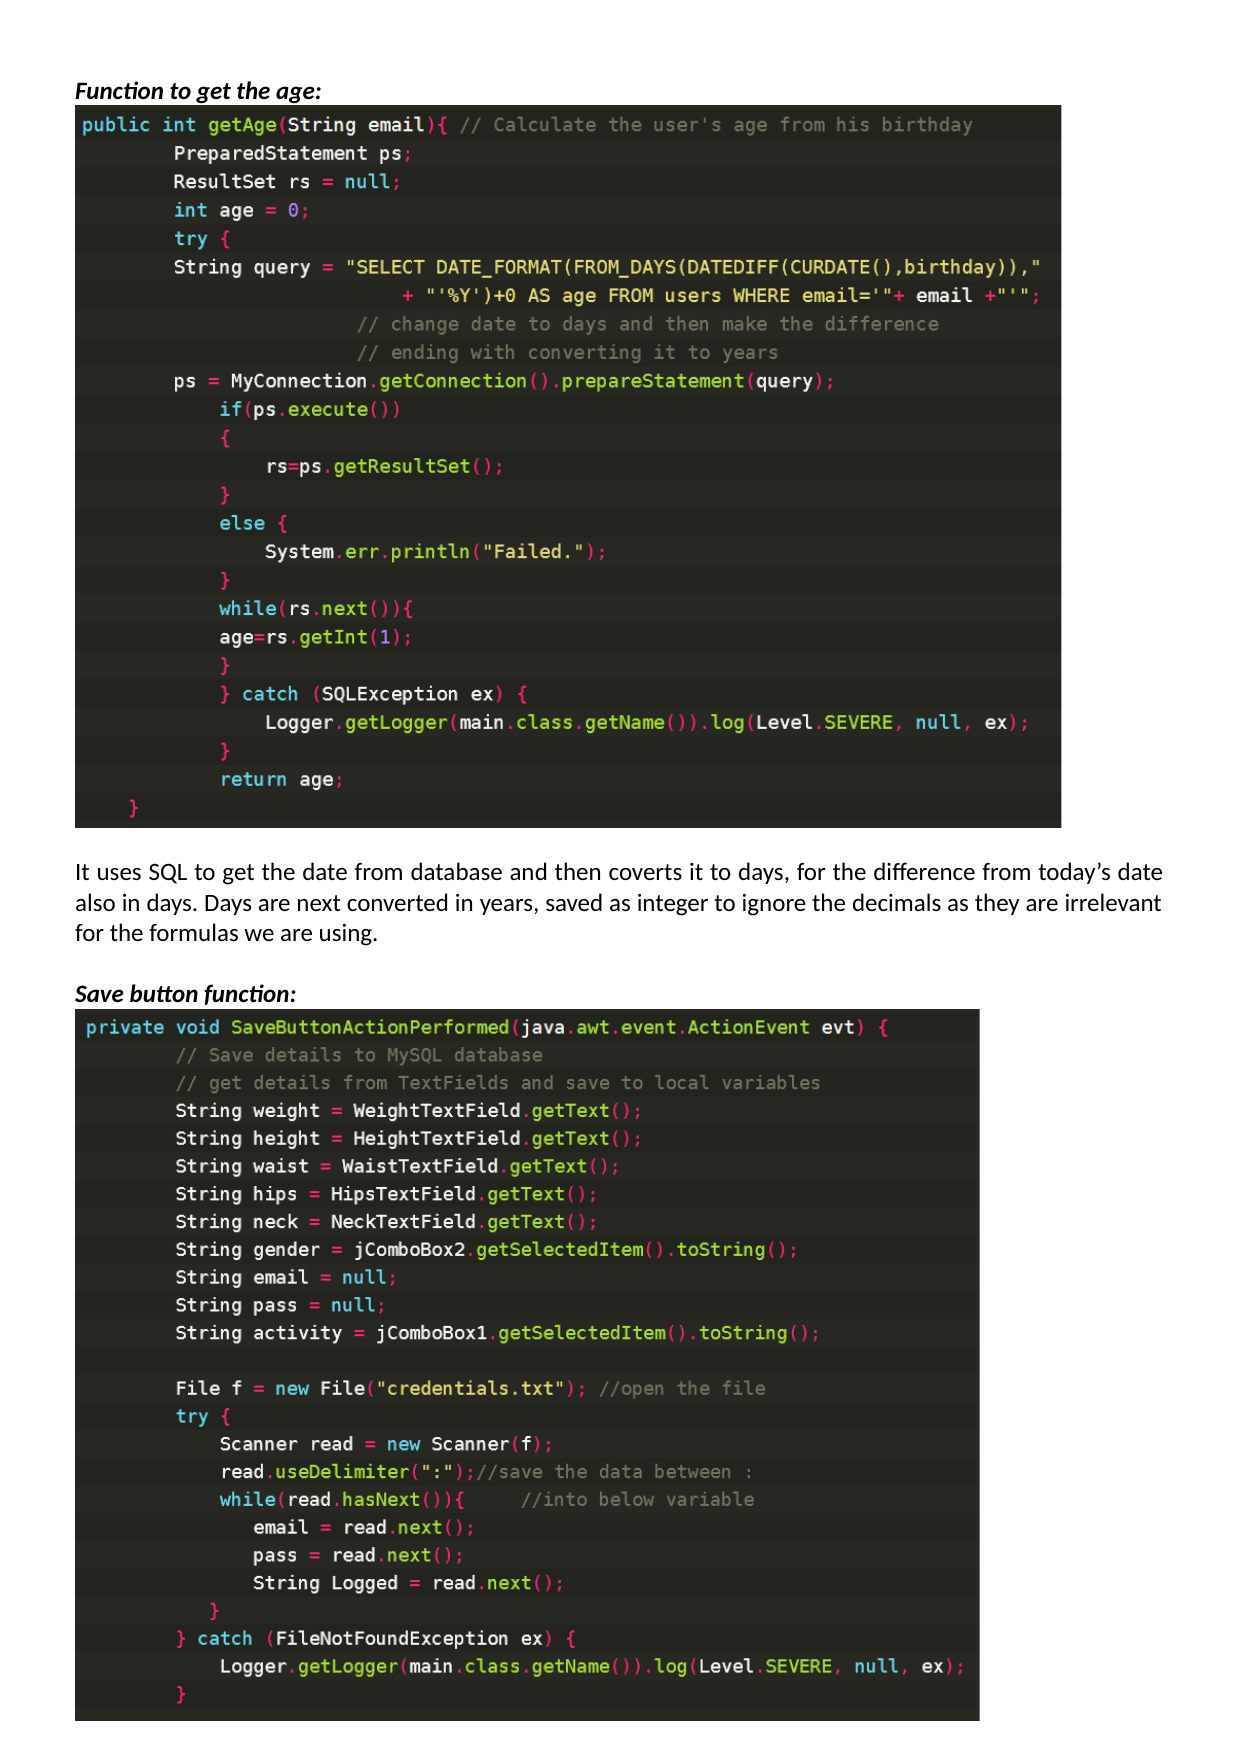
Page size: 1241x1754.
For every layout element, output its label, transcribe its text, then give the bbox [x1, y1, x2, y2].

text It uses SQL to get the date from database and then coverts it to days, for the difference from today’s date also in days. Days are next converted in years, saved as integer to ignore the decimals as they are irrelevant for the formulas we are using. [75, 856, 1165, 948]
text Save button function: [75, 978, 1165, 1009]
text Function to get the age: [75, 75, 1165, 106]
